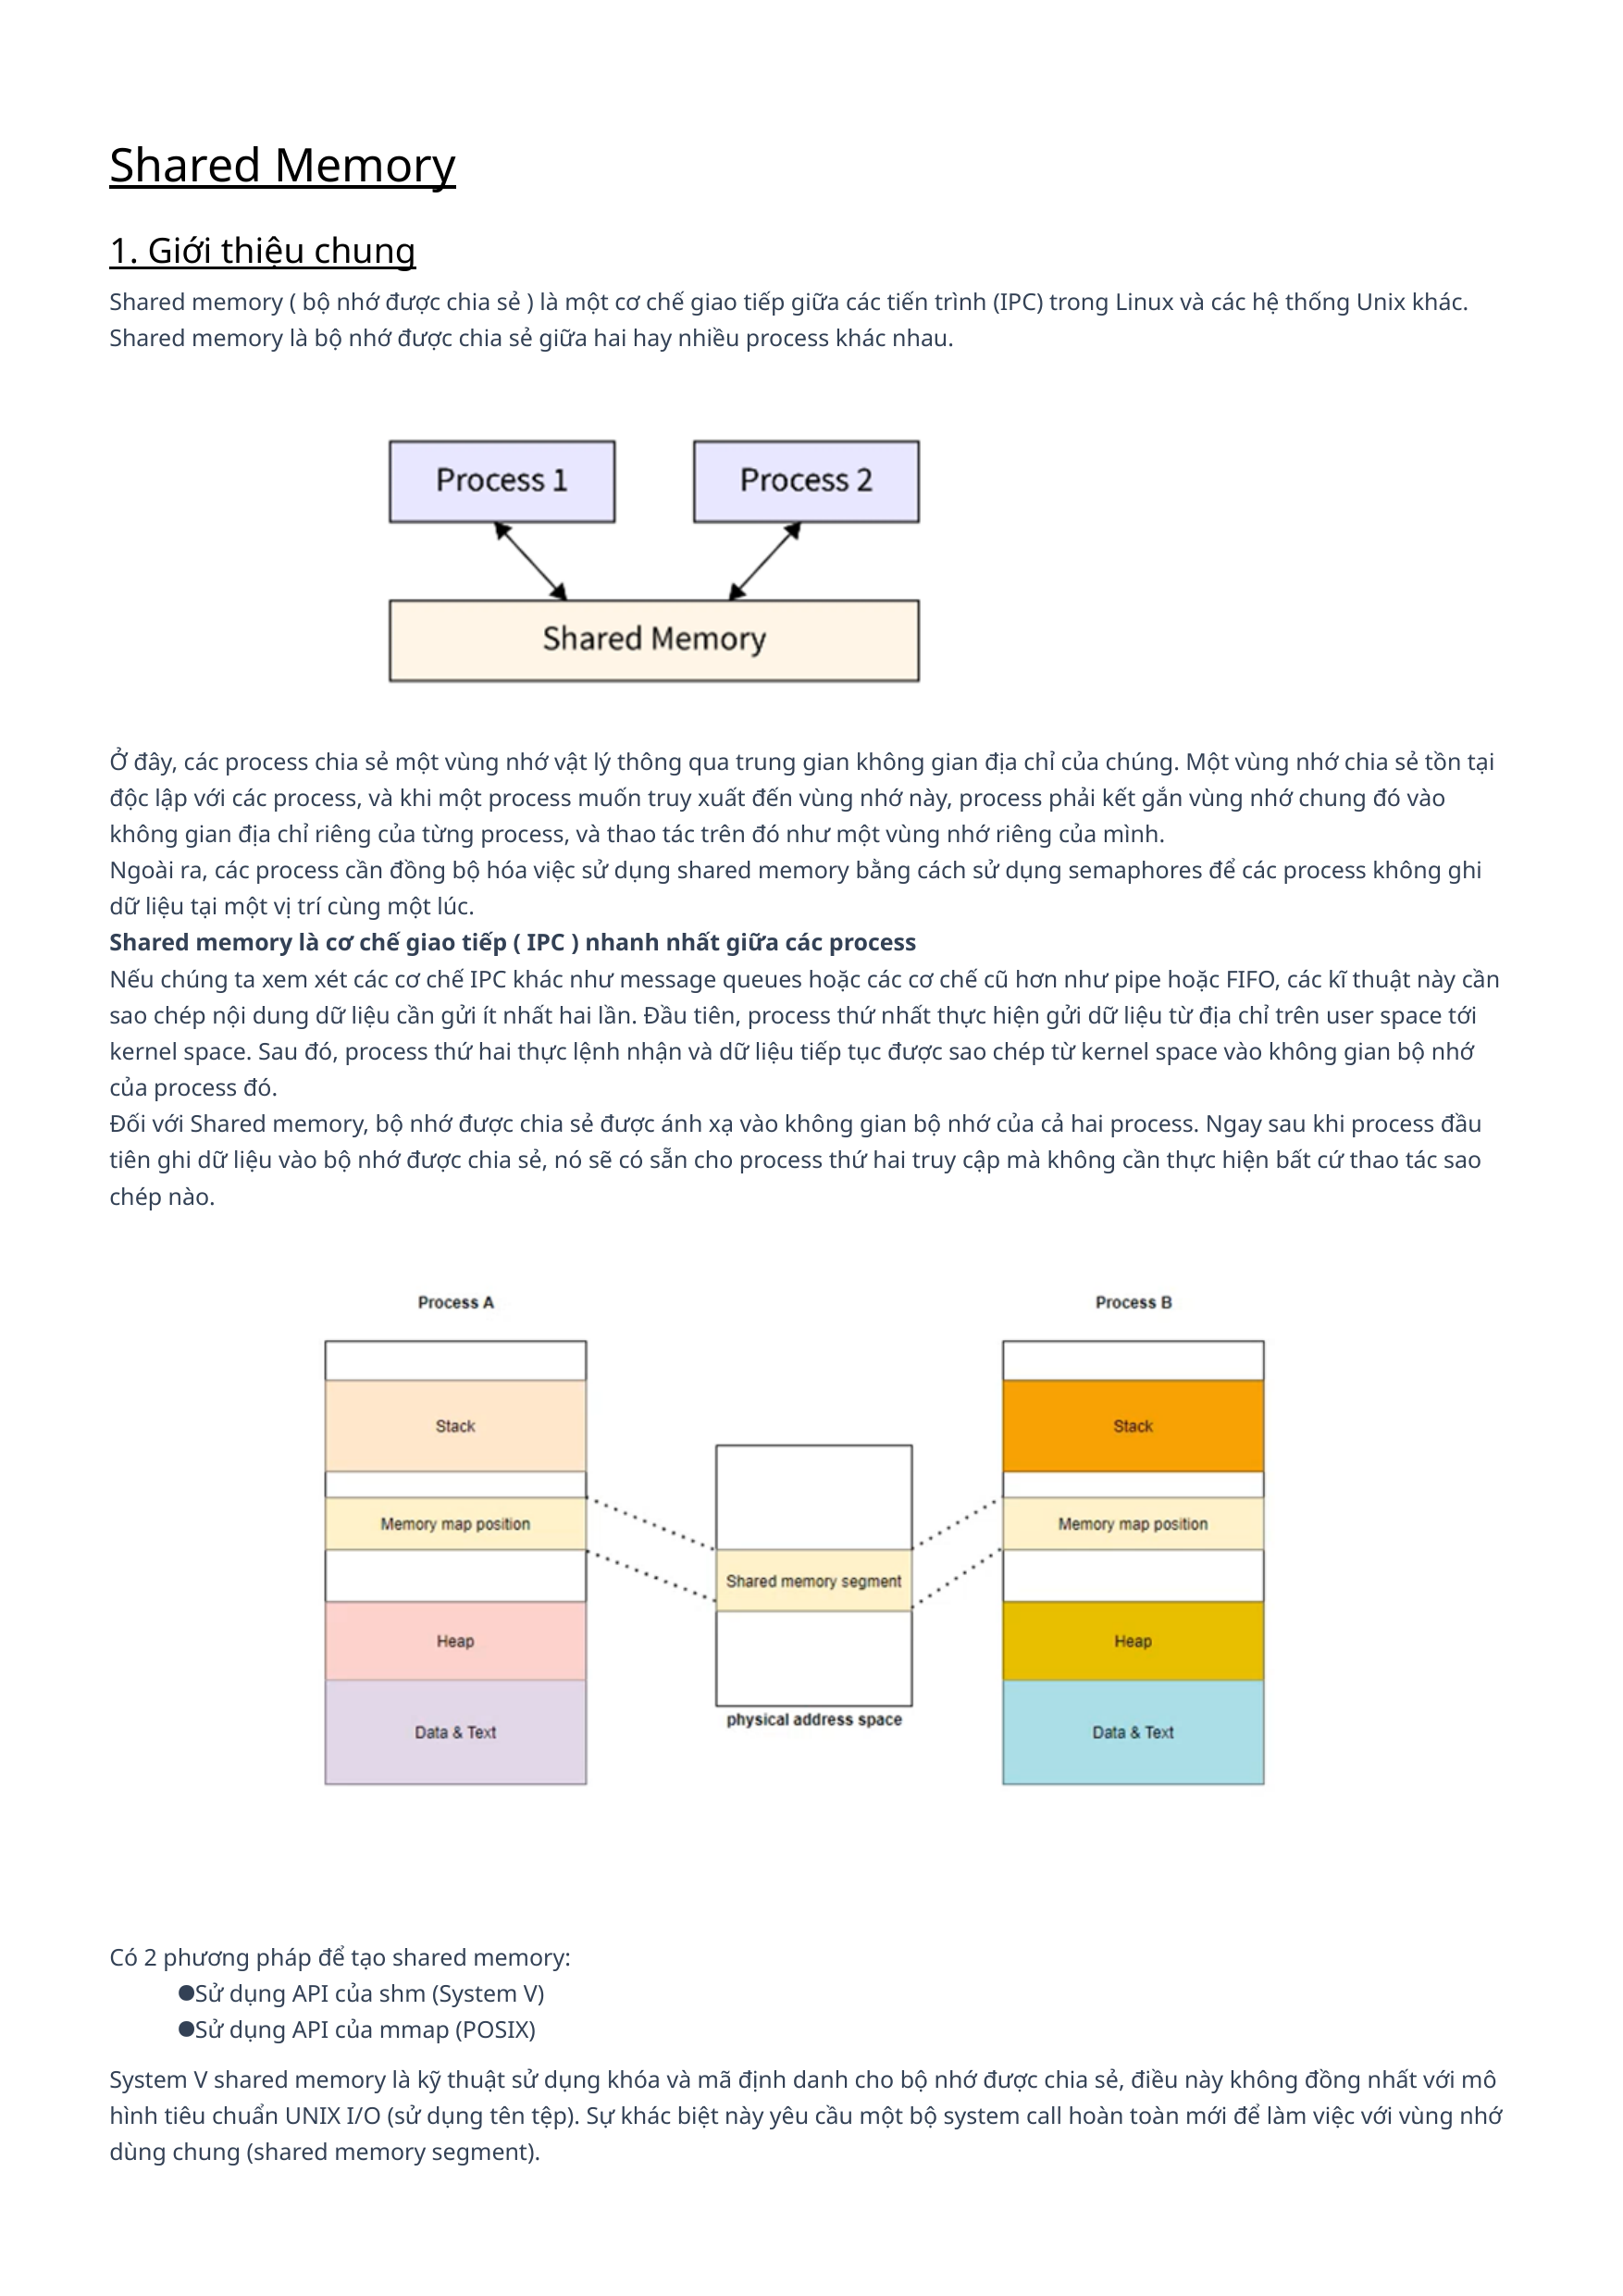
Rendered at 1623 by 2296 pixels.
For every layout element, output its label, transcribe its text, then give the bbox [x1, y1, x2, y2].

text System V shared memory là kỹ thuật sử dụng khóa và mã định danh cho bộ nhớ được chia sẻ, điều này không đồng nhất với mô hình tiêu chuẩn UNIX I/O (sử dụng tên tệp). Sự khác biệt này yêu cầu một bộ system call hoàn toàn mới để làm việc với vùng nhớ dùng chung (shared memory segment). [109, 2063, 1514, 2167]
text Đối với Shared memory, bộ nhớ được chia sẻ được ánh xạ vào không gian bộ nhớ của cả hai process. Ngay sau khi process đầu tiên ghi dữ liệu vào bộ nhớ được chia sẻ, nó sẽ có sẵn cho process thứ hai truy cập mà không cần thực hiện bất cứ thao tác sao chép nào. [109, 1108, 1514, 1211]
text Ngoài ra, các process cần đồng bộ hóa việc sử dụng shared memory bằng cách sử dụng semaphores để các process không ghi dữ liệu tại một vị trí cùng một lúc. [109, 854, 1514, 922]
text Có 2 phương pháp để tạo shared memory: [109, 1941, 1514, 1972]
subtitle 1. Giới thiệu chung [109, 226, 1514, 274]
list Sử dụng API của shm (System V) [109, 1978, 1514, 2009]
text Nếu chúng ta xem xét các cơ chế IPC khác như message queues hoặc các cơ chế cũ hơn như pipe hoặc FIFO, các kĩ thuật này cần sao chép nội dung dữ liệu cần gửi ít nhất hai lần. Đầu tiên, process thứ nhất thực hiện gửi dữ liệu từ địa chỉ trên user space tới kernel space. Sau đó, process thứ hai thực lệnh nhận và dữ liệu tiếp tục được sao chép từ kernel space vào không gian bộ nhớ của process đó. [109, 962, 1514, 1103]
subtitle Shared Memory [109, 132, 1514, 195]
list Sử dụng API của mmap (POSIX) [109, 2014, 1514, 2045]
text Shared memory là cơ chế giao tiếp ( IPC ) nhanh nhất giữa các process [109, 926, 1514, 958]
text Ở đây, các process chia sẻ một vùng nhớ vật lý thông qua trung gian không gian địa chỉ của chúng. Một vùng nhớ chia sẻ tồn tại độc lập với các process, và khi một process muốn truy xuất đến vùng nhớ này, process phải kết gắn vùng nhớ chung đó vào không gian địa chỉ riêng của từng process, và thao tác trên đó như một vùng nhớ riêng của mình. [109, 745, 1514, 850]
picture [109, 357, 1285, 728]
picture [109, 1216, 1391, 1924]
text Shared memory ( bộ nhớ được chia sẻ ) là một cơ chế giao tiếp giữa các tiến trình (IPC) trong Linux và các hệ thống Unix khác. Shared memory là bộ nhớ được chia sẻ giữa hai hay nhiều process khác nhau. [109, 285, 1514, 353]
